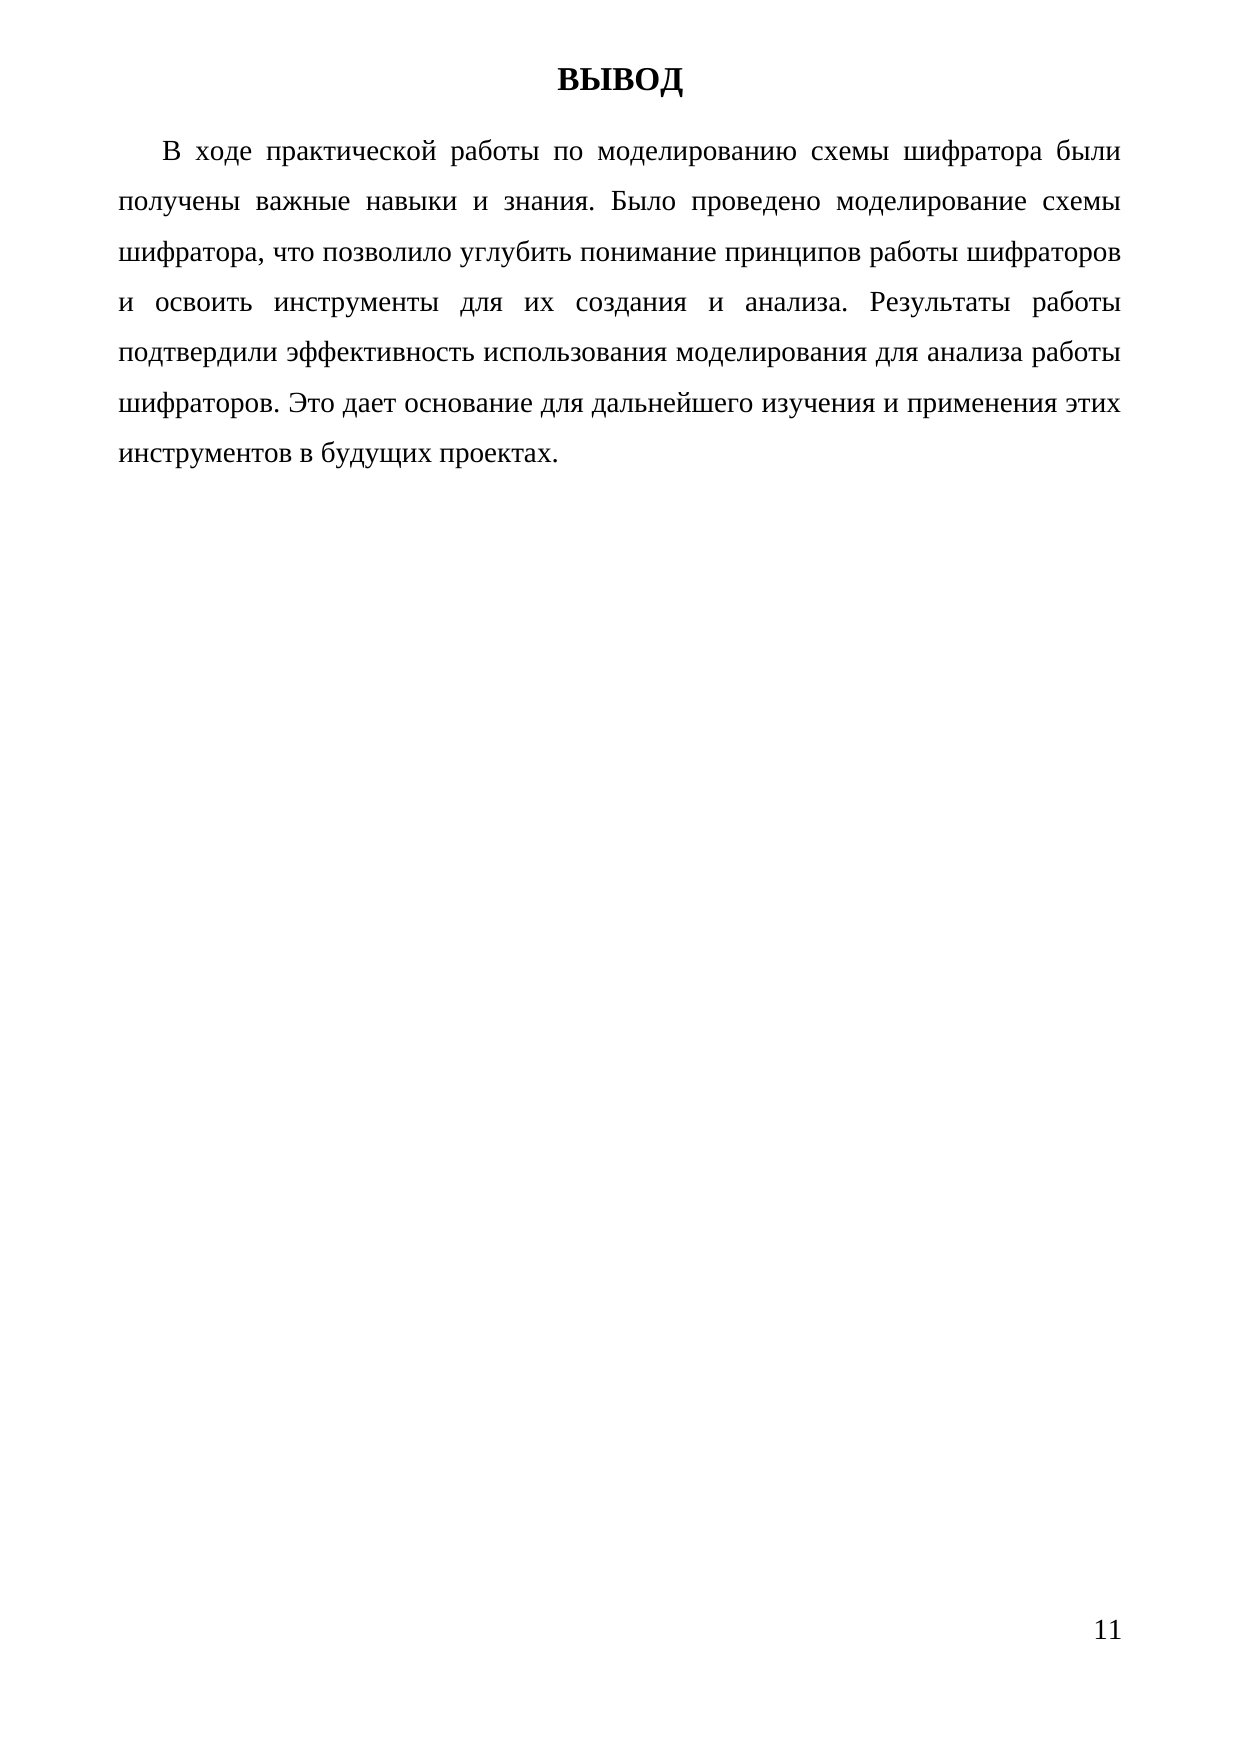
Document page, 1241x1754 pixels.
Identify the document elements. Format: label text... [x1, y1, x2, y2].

text ВЫВОД [118, 59, 1122, 97]
text В ходе практической работы по моделированию схемы шифратора были получены важные навыки и знания. Было проведено моделирование схемы шифратора, что позволило углубить понимание принципов работы шифраторов и освоить инструменты для их создания и анализа. Результаты работы подтвердили эффективность использования моделирования для анализа работы шифраторов. Это дает основание для дальнейшего изучения и применения этих инструментов в будущих проектах. [118, 133, 1122, 469]
